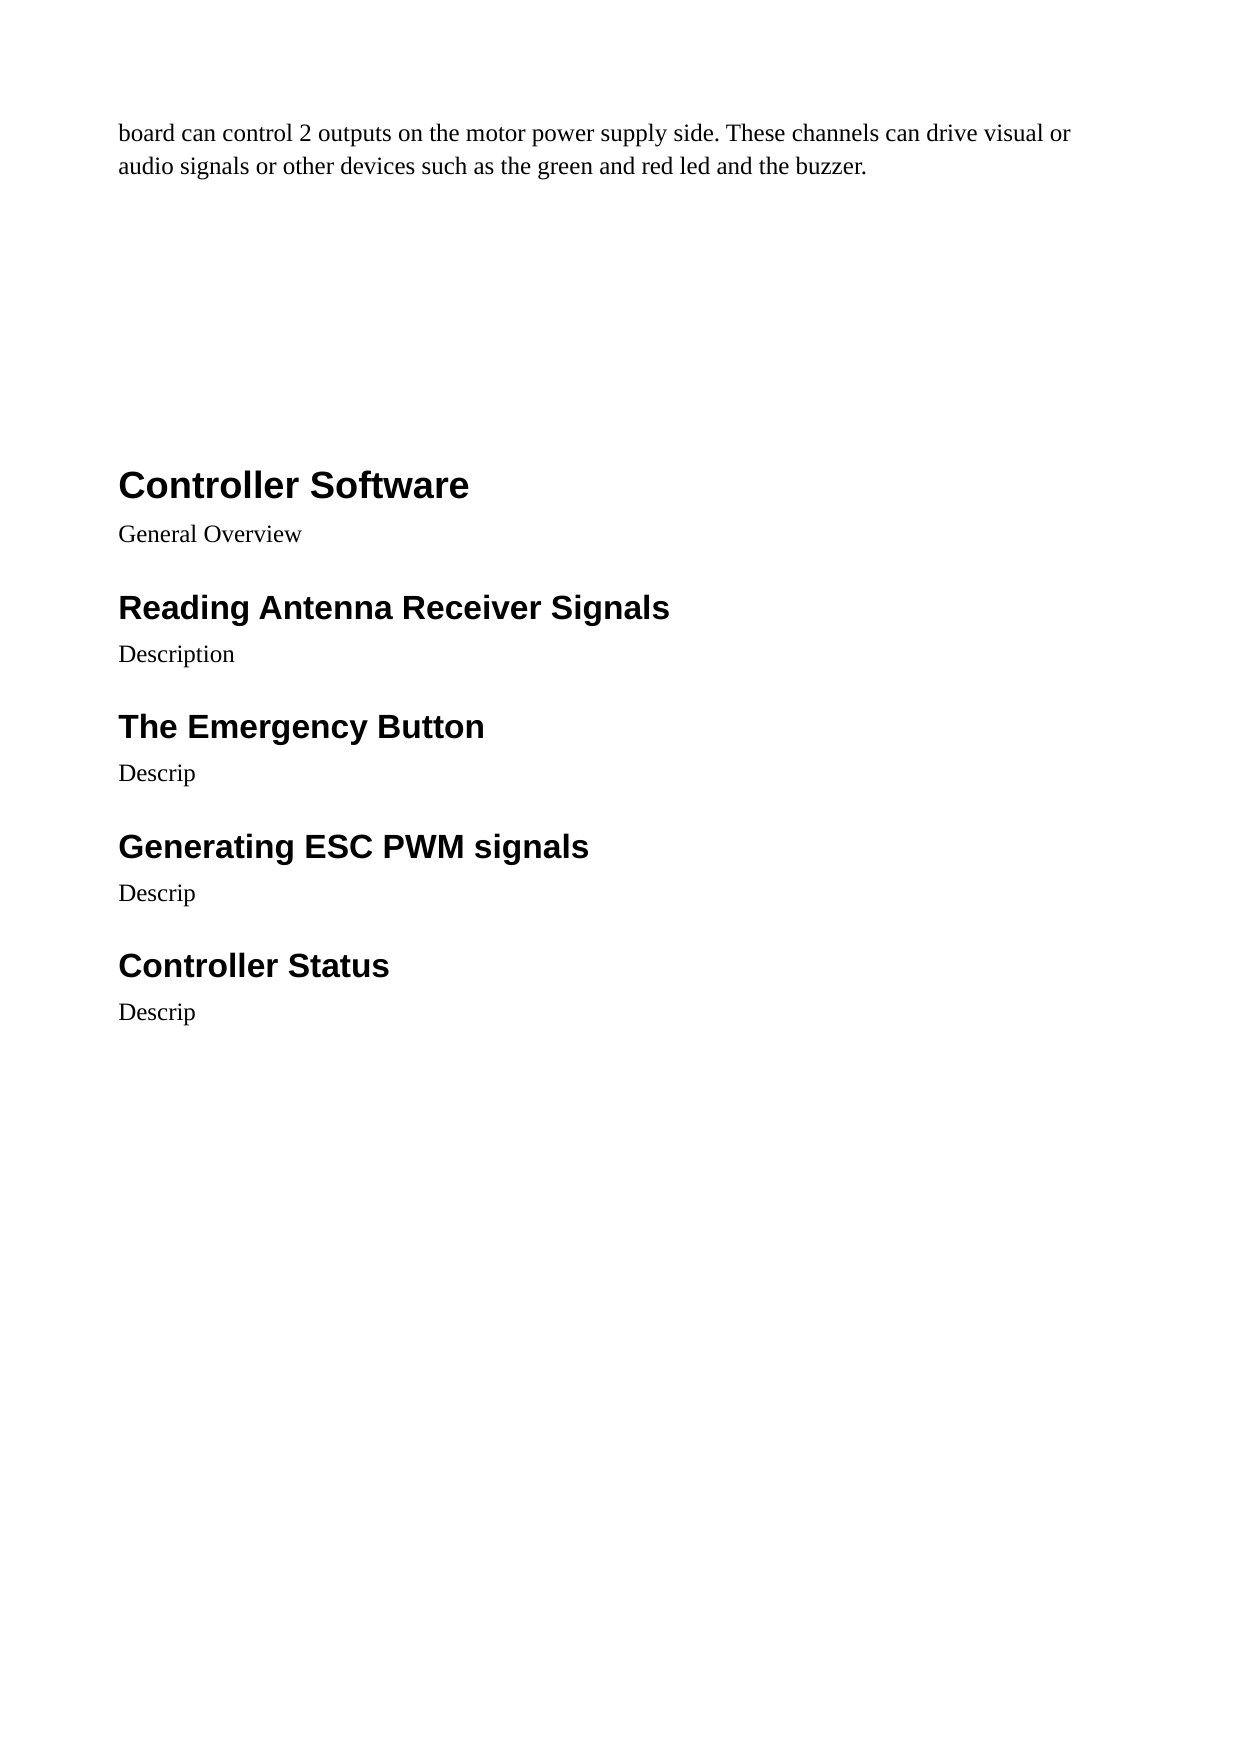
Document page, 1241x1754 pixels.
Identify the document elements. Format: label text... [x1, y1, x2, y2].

text Descrip [118, 878, 1122, 907]
subtitle Controller Software [118, 463, 1122, 507]
text Description [118, 639, 1122, 667]
text board can control 2 outputs on the motor power supply side. These channels can drive visual or audio signals or other devices such as the green and red led and the buzzer. [118, 118, 1122, 180]
text Descrip [118, 758, 1122, 787]
subtitle The Emergency Button [118, 707, 1122, 746]
text General Overview [118, 519, 1122, 548]
subtitle Generating ESC PWM signals [118, 827, 1122, 865]
subtitle Controller Status [118, 946, 1122, 985]
subtitle Reading Antenna Receiver Signals [118, 587, 1122, 626]
text Descrip [118, 997, 1122, 1026]
